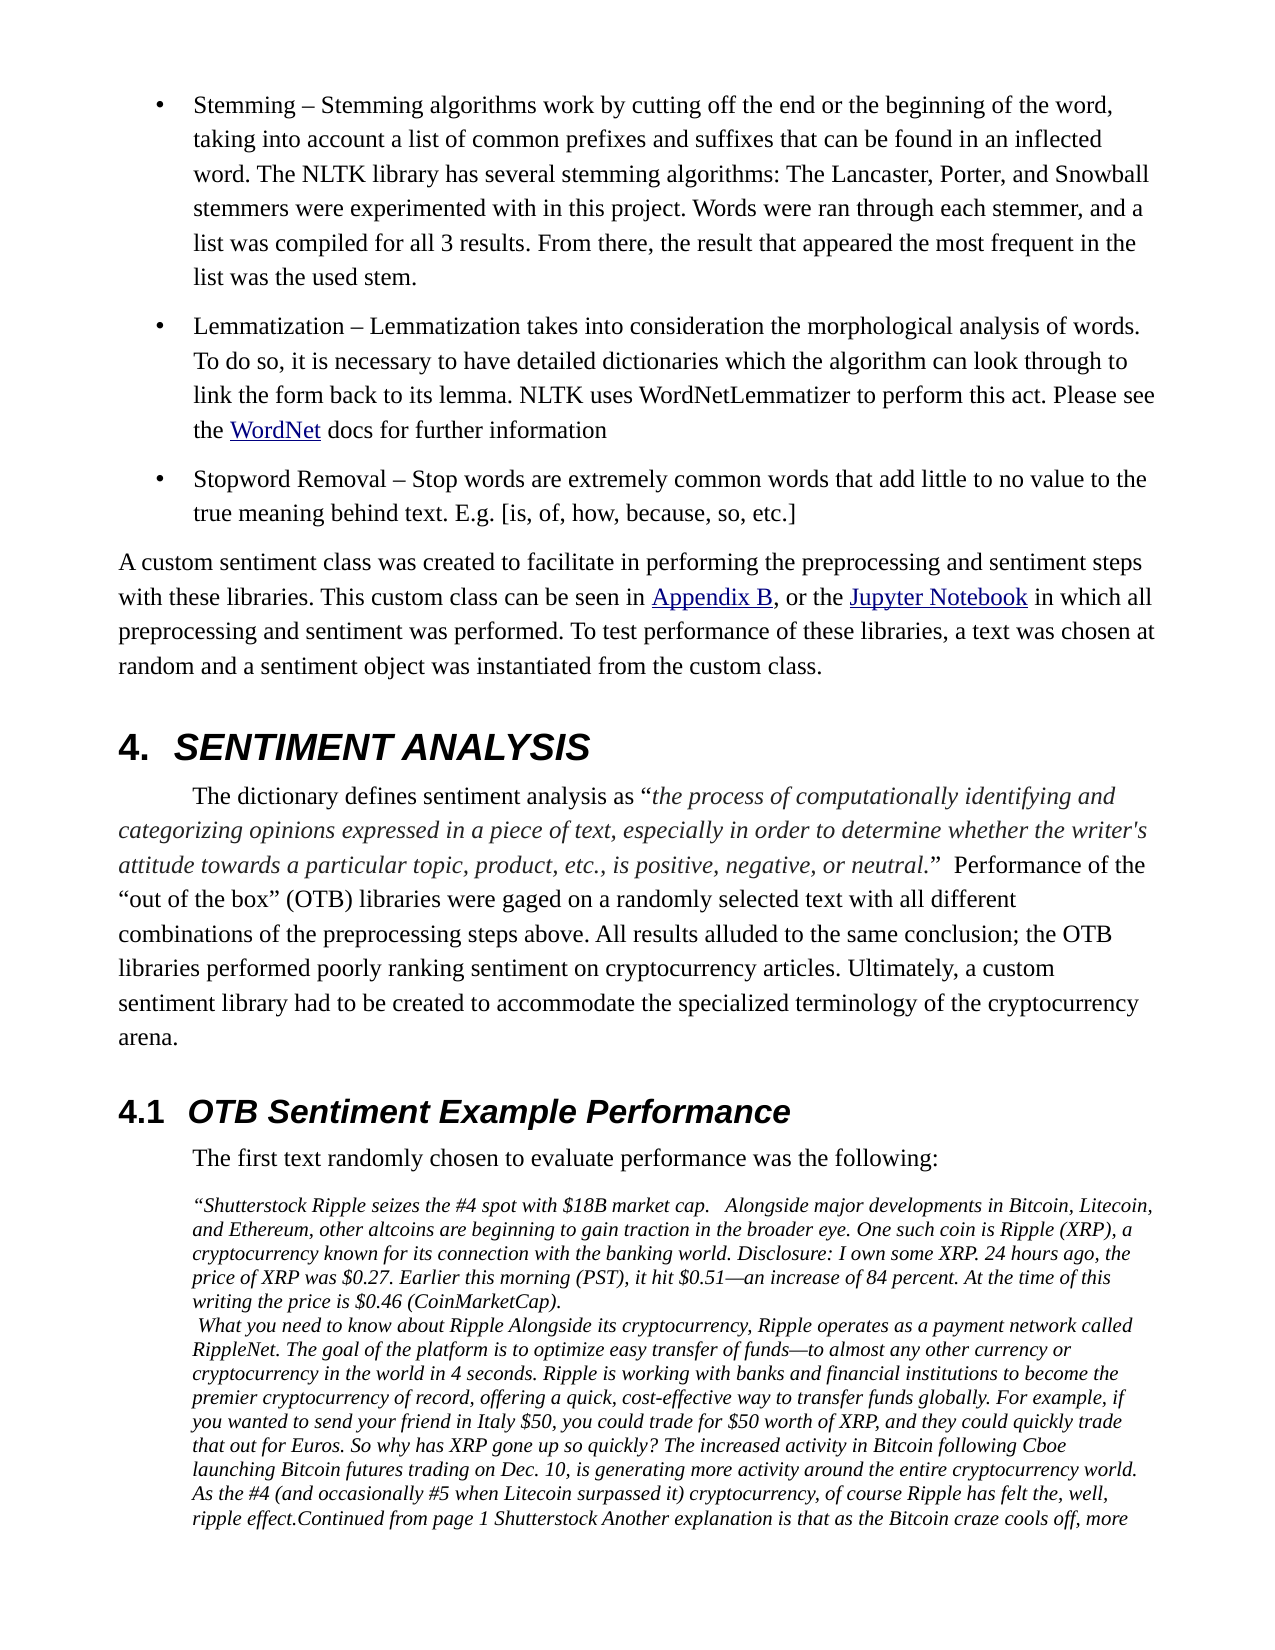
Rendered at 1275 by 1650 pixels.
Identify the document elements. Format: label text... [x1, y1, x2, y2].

list Stopword Removal – Stop words are extremely common words that add little to no value to the true meaning behind text. E.g. [is, of, how, because, so, etc.] [156, 464, 1157, 527]
list Lemmatization – Lemmatization takes into consideration the morphological analysis of words. To do so, it is necessary to have detailed dictionaries which the algorithm can look through to link the form back to its lemma. NLTK uses WordNetLemmatizer to perform this act. Please see the WordNet docs for further information [156, 311, 1157, 444]
text The dictionary defines sentiment analysis as “the process of computationally identifying and categorizing opinions expressed in a piece of text, especially in order to determine whether the writer's attitude towards a particular topic, product, etc., is positive, negative, or neutral.” Performance of the “out of the box” (OTB) libraries were gaged on a randomly selected text with all different combinations of the preprocessing steps above. All results alluded to the same conclusion; the OTB libraries performed poorly ranking sentiment on cryptocurrency articles. Ultimately, a custom sentiment library had to be created to accommodate the specialized terminology of the cryptocurrency arena. [118, 781, 1157, 1051]
text “Shutterstock Ripple seizes the #4 spot with $18B market cap. Alongside major developments in Bitcoin, Litecoin, and Ethereum, other altcoins are beginning to gain traction in the broader eye. One such coin is Ripple (XRP), a cryptocurrency known for its connection with the banking world. Disclosure: I own some XRP. 24 hours ago, the price of XRP was $0.27. Earlier this morning (PST), it hit $0.51—an increase of 84 percent. At the time of this writing the price is $0.46 (CoinMarketCap). [192, 1193, 1157, 1313]
text The first text randomly chosen to evaluate performance was the following: [118, 1143, 1157, 1172]
text What you need to know about Ripple Alongside its cryptocurrency, Ripple operates as a payment network called RippleNet. The goal of the platform is to optimize easy transfer of funds—to almost any other currency or cryptocurrency in the world in 4 seconds. Ripple is working with banks and financial institutions to become the premier cryptocurrency of record, offering a quick, cost-effective way to transfer funds globally. For example, if you wanted to send your friend in Italy $50, you could trade for $50 worth of XRP, and they could quickly trade that out for Euros. So why has XRP gone up so quickly? The increased activity in Bitcoin following Cboe launching Bitcoin futures trading on Dec. 10, is generating more activity around the entire cryptocurrency world. As the #4 (and occasionally #5 when Litecoin surpassed it) cryptocurrency, of course Ripple has felt the, well, ripple effect.Continued from page 1 Shutterstock Another explanation is that as the Bitcoin craze cools off, more [192, 1313, 1157, 1529]
subtitle OTB Sentiment Example Performance [118, 1092, 1157, 1131]
subtitle SENTIMENT ANALYSIS [118, 725, 1157, 769]
list Stemming – Stemming algorithms work by cutting off the end or the beginning of the word, taking into account a list of common prefixes and suffixes that can be found in an inflected word. The NLTK library has several stemming algorithms: The Lancaster, Porter, and Snowball stemmers were experimented with in this project. Words were ran through each stemmer, and a list was compiled for all 3 results. From there, the result that appeared the most frequent in the list was the used stem. [156, 90, 1157, 291]
text A custom sentiment class was created to facilitate in performing the preprocessing and sentiment steps with these libraries. This custom class can be seen in Appendix B, or the Jupyter Notebook in which all preprocessing and sentiment was performed. To test performance of these libraries, a text was chosen at random and a sentiment object was instantiated from the custom class. [118, 547, 1157, 680]
